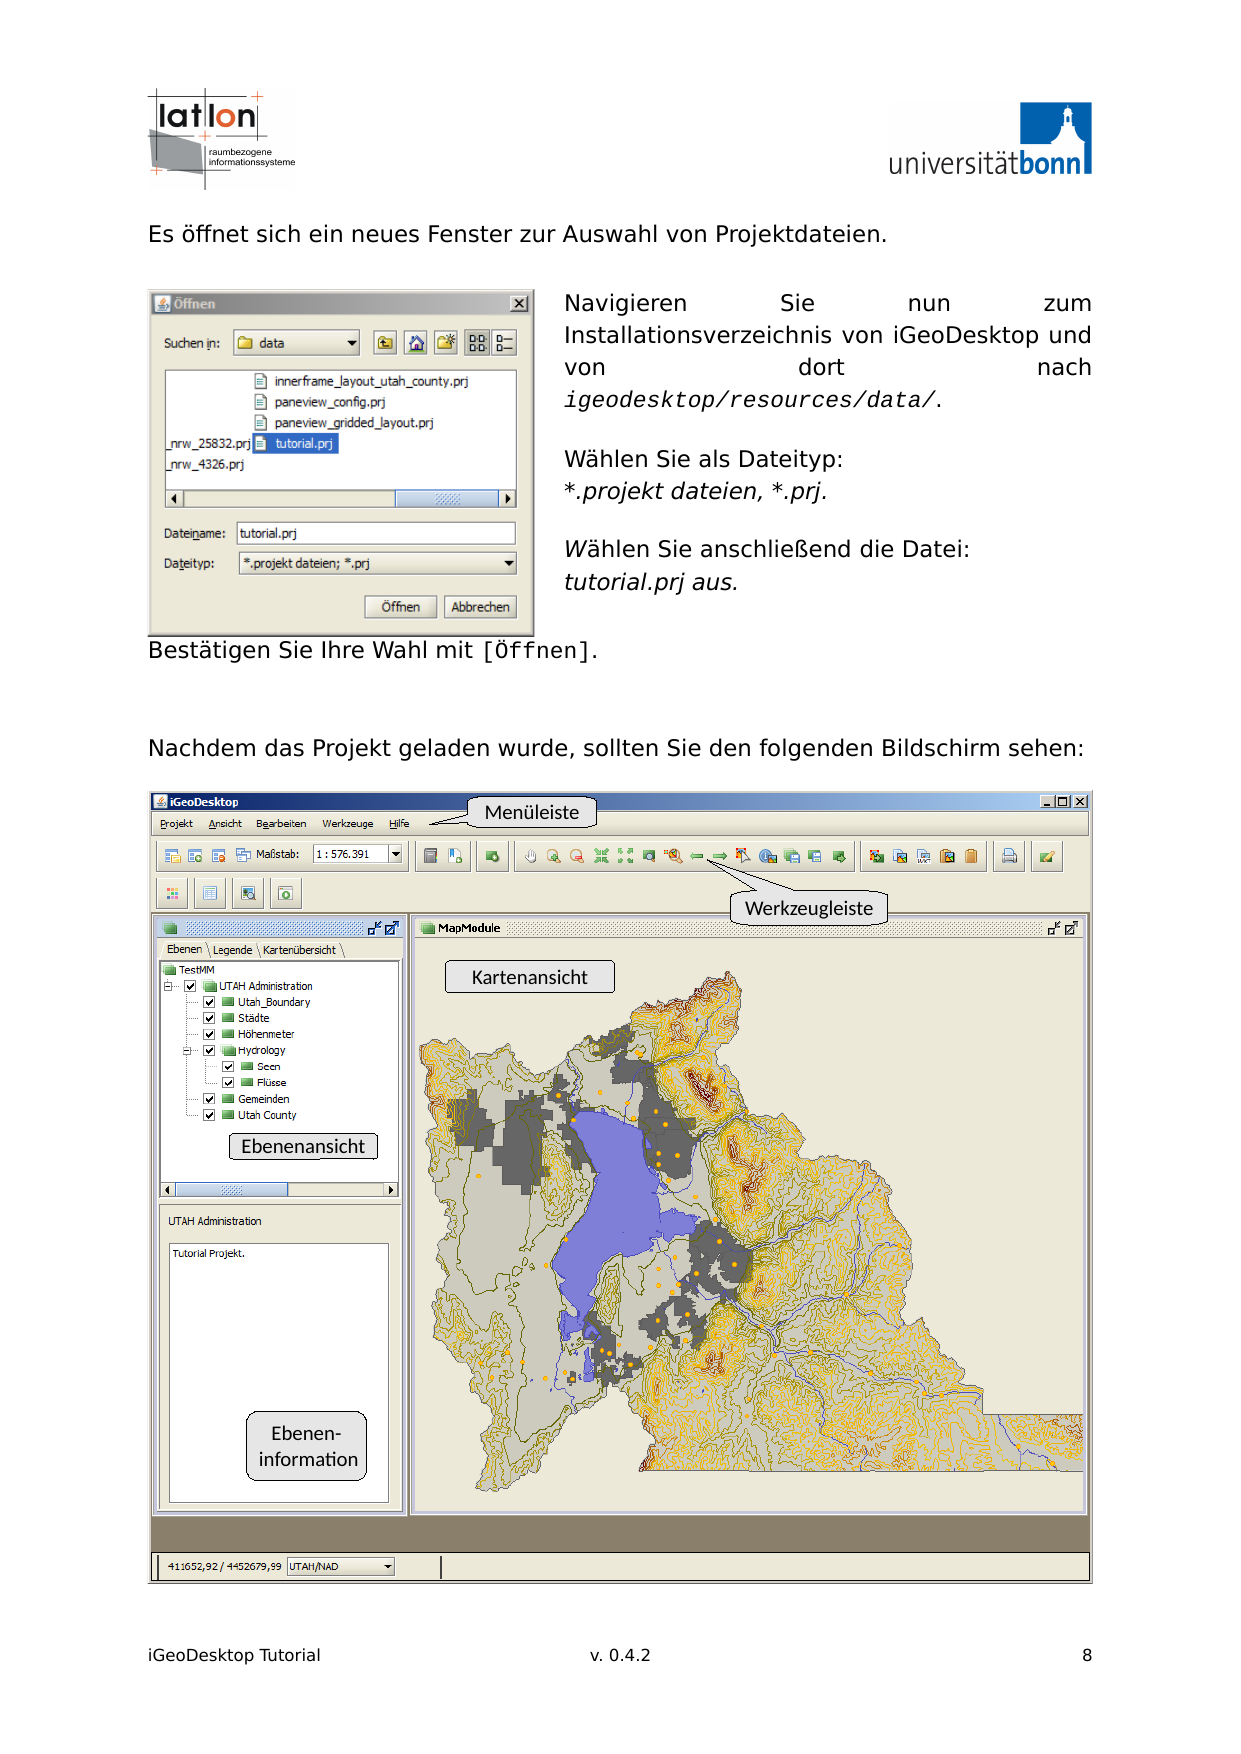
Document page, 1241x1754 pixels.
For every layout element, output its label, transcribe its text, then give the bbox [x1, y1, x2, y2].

picture [147, 88, 295, 190]
text Navigieren Sie nun zum Installationsverzeichnis von iGeoDesktop und von dort nach igeodesktop/resources/data/. Wählen Sie als Dateityp: *.projekt dateien, *.prj. Wählen Sie anschließend die Datei: tutorial.prj aus. [535, 290, 1092, 595]
picture [889, 102, 1093, 174]
text Bestätigen Sie Ihre Wahl mit [Öffnen]. Nachdem das Projekt geladen wurde, sollten Sie den folgenden Bildschirm sehen: [148, 637, 1092, 761]
text Es öffnet sich ein neues Fenster zur Auswahl von Projektdateien. [148, 221, 1092, 248]
picture [147, 790, 1093, 1584]
picture [147, 289, 535, 637]
